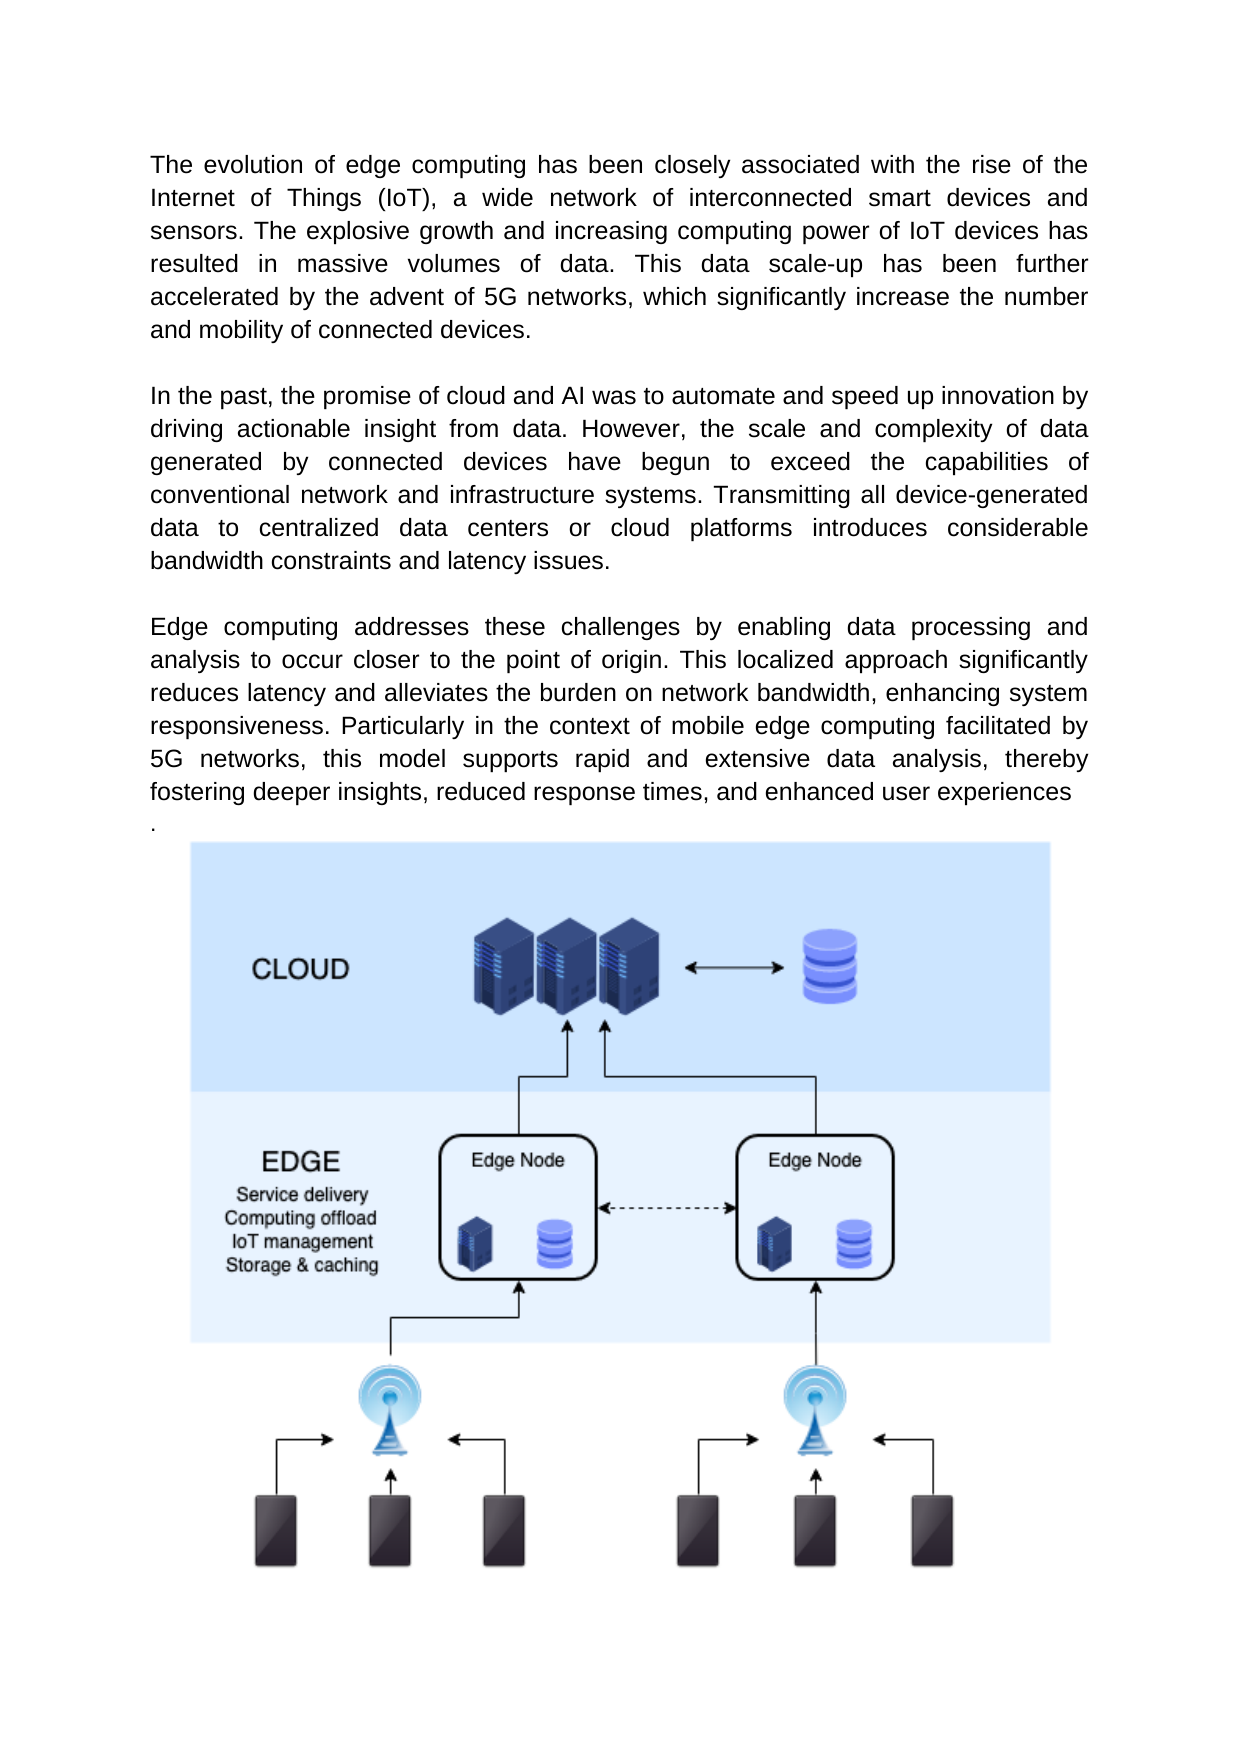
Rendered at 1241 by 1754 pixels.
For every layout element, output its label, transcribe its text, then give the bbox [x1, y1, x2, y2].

text In the past, the promise of cloud and AI was to automate and speed up innovation by driving actionable insight from data. However, the scale and complexity of data generated by connected devices have begun to exceed the capabilities of conventional network and infrastructure systems. Transmitting all device-generated data to centralized data centers or cloud platforms introduces considerable bandwidth constraints and latency issues. [150, 381, 1090, 575]
text . [150, 810, 1090, 837]
picture [187, 840, 1053, 1594]
text The evolution of edge computing has been closely associated with the rise of the Internet of Things (IoT), a wide network of interconnected smart devices and sensors. The explosive growth and increasing computing power of IoT devices has resulted in massive volumes of data. This data scale-up has been further accelerated by the advent of 5G networks, which significantly increase the number and mobility of connected devices. [150, 150, 1090, 344]
text Edge computing addresses these challenges by enabling data processing and analysis to occur closer to the point of origin. This localized approach significantly reduces latency and alleviates the burden on network bandwidth, enhancing system responsiveness. Particularly in the context of mobile edge computing facilitated by 5G networks, this model supports rapid and extensive data analysis, thereby fostering deeper insights, reduced response times, and enhanced user experiences [150, 612, 1090, 806]
